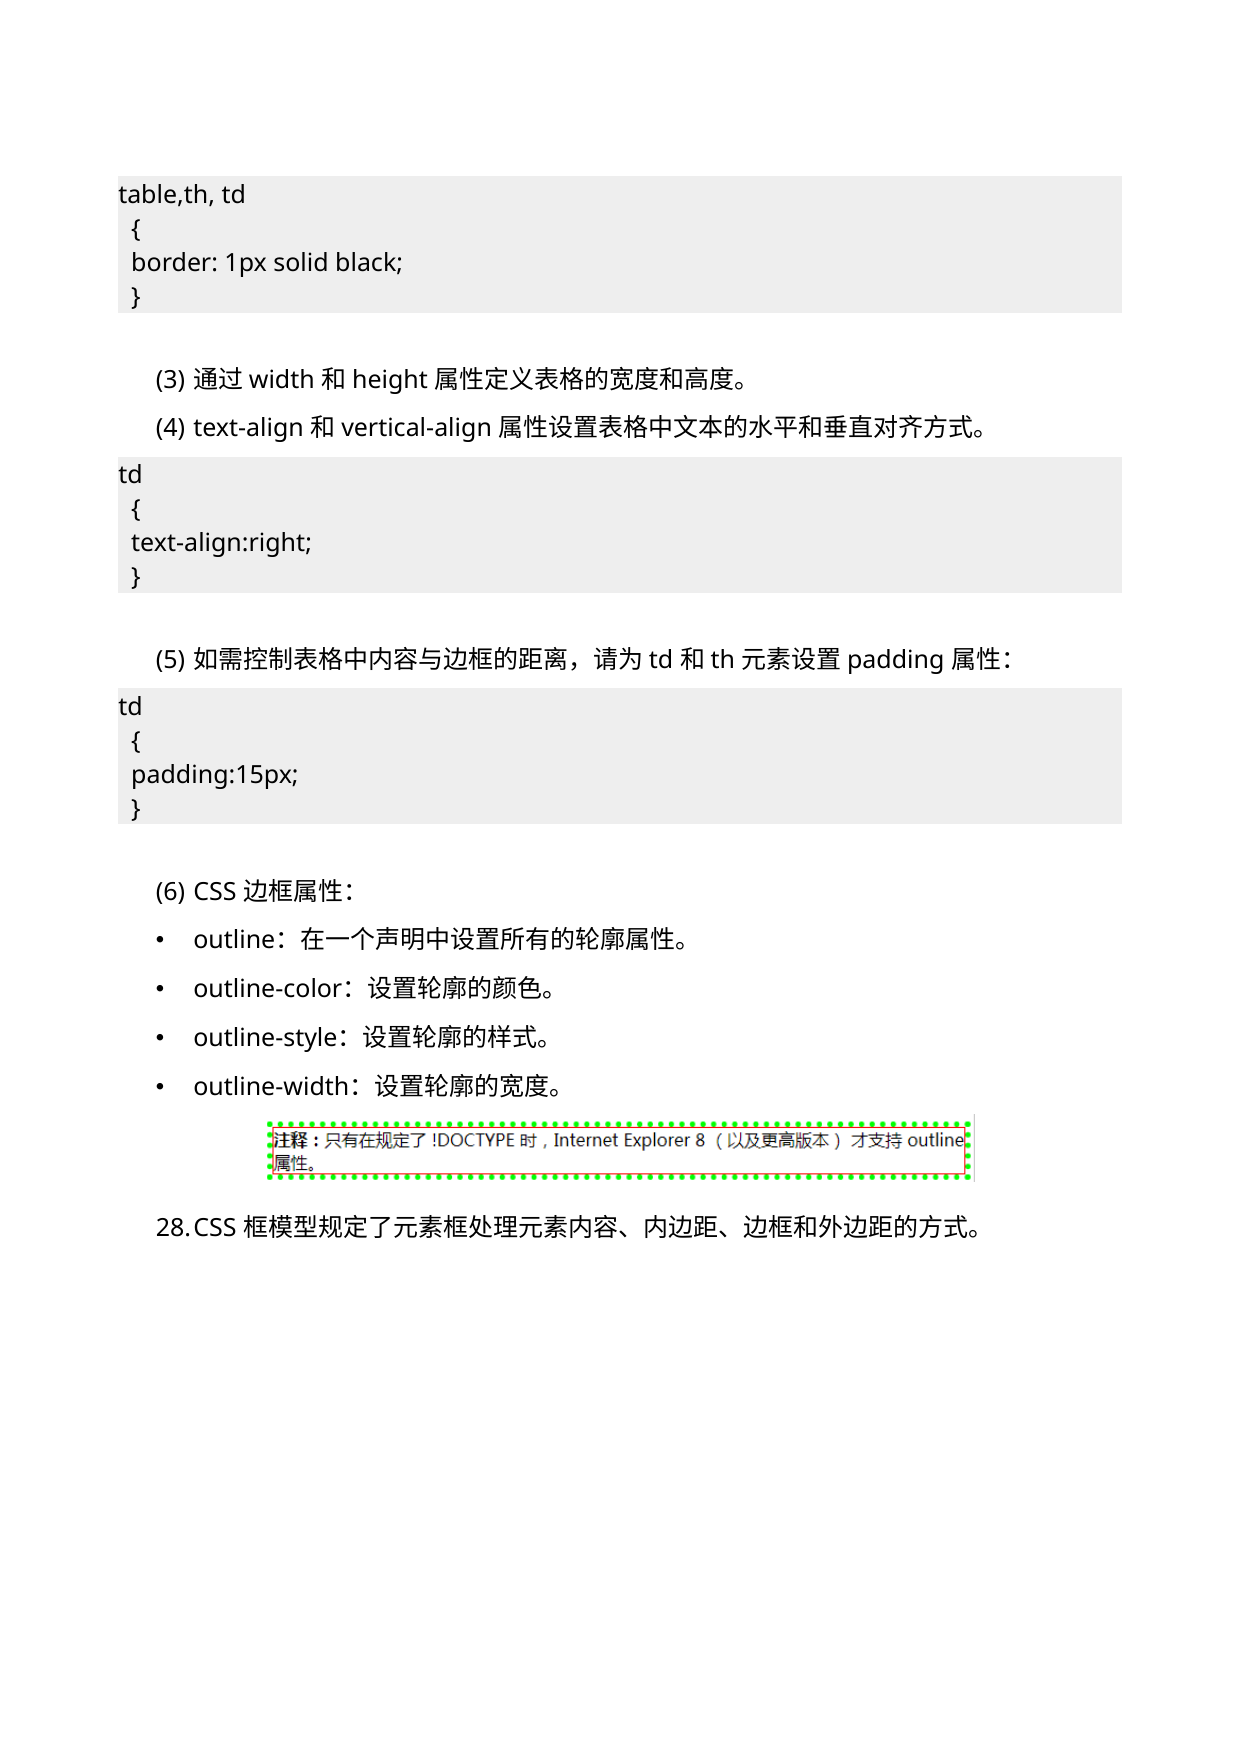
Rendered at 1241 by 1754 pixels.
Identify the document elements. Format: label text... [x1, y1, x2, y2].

list outline-color：设置轮廓的颜色。 [156, 968, 1122, 1005]
table_header td { padding:15px; } [118, 688, 1122, 824]
table_header td { text-align:right; } [118, 457, 1122, 593]
list text-align 和 vertical-align 属性设置表格中文本的水平和垂直对齐方式。 [156, 408, 1122, 444]
list 通过 width 和 height 属性定义表格的宽度和高度。 [156, 359, 1122, 395]
list outline-style：设置轮廓的样式。 [156, 1017, 1122, 1053]
picture [264, 1114, 976, 1182]
table_header table,th, td { border: 1px solid black; } [118, 176, 1122, 313]
list CSS 框模型规定了元素框处理元素内容、内边距、边框和外边距的方式。 [156, 1208, 1122, 1244]
list 如需控制表格中内容与边框的距离，请为 td 和 th 元素设置 padding 属性： [156, 639, 1122, 676]
list outline：在一个声明中设置所有的轮廓属性。 [156, 920, 1122, 956]
list CSS 边框属性： [156, 871, 1122, 907]
list outline-width：设置轮廓的宽度。 [156, 1066, 1122, 1102]
